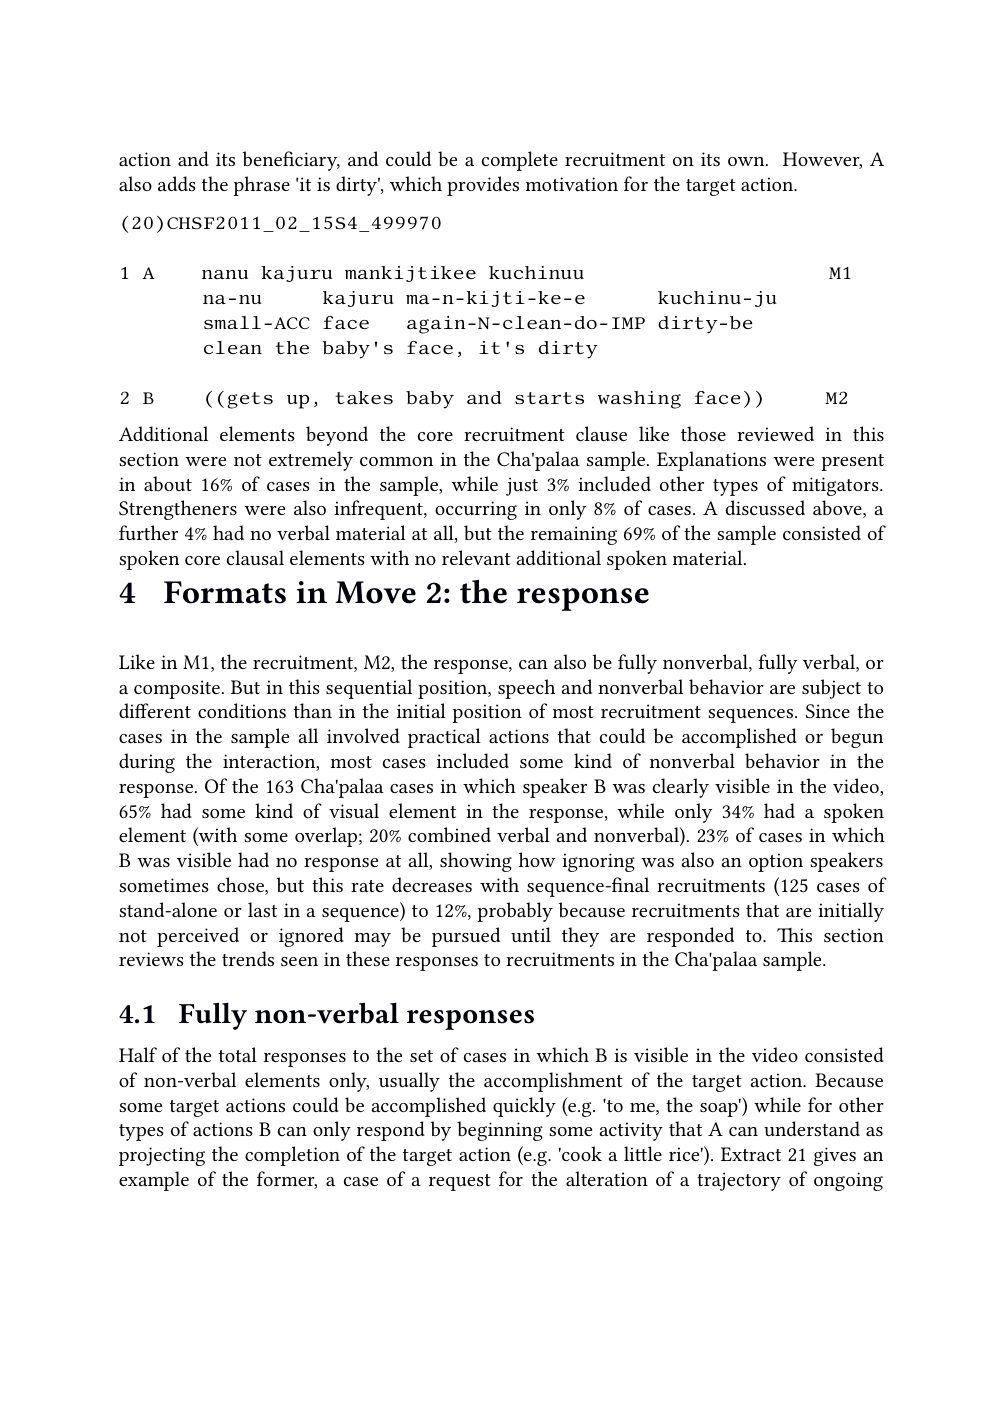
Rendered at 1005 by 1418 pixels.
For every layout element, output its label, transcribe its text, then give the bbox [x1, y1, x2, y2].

text Half of the total responses to the set of cases in which B is visible in the video consisted of non-verbal elements only, usually the accomplishment of the target action. Because some target actions could be accomplished quickly (e.g. 'to me, the soap') while for other types of actions B can only respond by beginning some activity that A can understand as projecting the completion of the target action (e.g. 'cook a little rice'). Extract 21 gives an example of the former, a case of a request for the alteration of a trajectory of ongoing [118, 1043, 886, 1191]
list CHSF2011_02_15S4_499970 1 A nanu kajuru mankijtikee kuchinuu M1 na-nu kajuru ma-n-kijti-ke-e kuchinu-ju small-ACC face again-N-clean-do-IMP dirty-be clean the baby's face, it's dirty 2 B ((gets up, takes baby and starts washing face)) M2 [118, 209, 886, 409]
text Like in M1, the recruitment, M2, the response, can also be fully nonverbal, fully verbal, or a composite. But in this sequential position, speech and nonverbal behavior are subject to different conditions than in the initial position of most recruitment sequences. Since the cases in the sample all involved practical actions that could be accomplished or begun during the interaction, most cases included some kind of nonverbal behavior in the response. Of the 163 Cha'palaa cases in which speaker B was clearly visible in the video, 65% had some kind of visual element in the response, while only 34% had a spoken element (with some overlap; 20% combined verbal and nonverbal). 23% of cases in which B was visible had no response at all, showing how ignoring was also an option speakers sometimes chose, but this rate decreases with sequence-final recruitments (125 cases of stand-alone or last in a sequence) to 12%, probably because recruitments that are initially not perceived or ignored may be pursued until they are responded to. This section reviews the trends seen in these responses to recruitments in the Cha'palaa sample. [118, 649, 886, 972]
text Additional elements beyond the core recruitment clause like those reviewed in this section were not extremely common in the Cha'palaa sample. Explanations were present in about 16% of cases in the sample, while just 3% included other types of mitigators. Strengtheners were also infrequent, occurring in only 8% of cases. A discussed above, a further 4% had no verbal material at all, but the remaining 69% of the sample consisted of spoken core clausal elements with no relevant additional spoken material. [118, 422, 886, 570]
subtitle Formats in Move 2: the response [118, 570, 886, 612]
text action and its beneficiary, and could be a complete recruitment on its own. However, A also adds the phrase 'it is dirty', which provides motivation for the target action. [118, 147, 886, 197]
subtitle Fully non-verbal responses [118, 997, 886, 1030]
